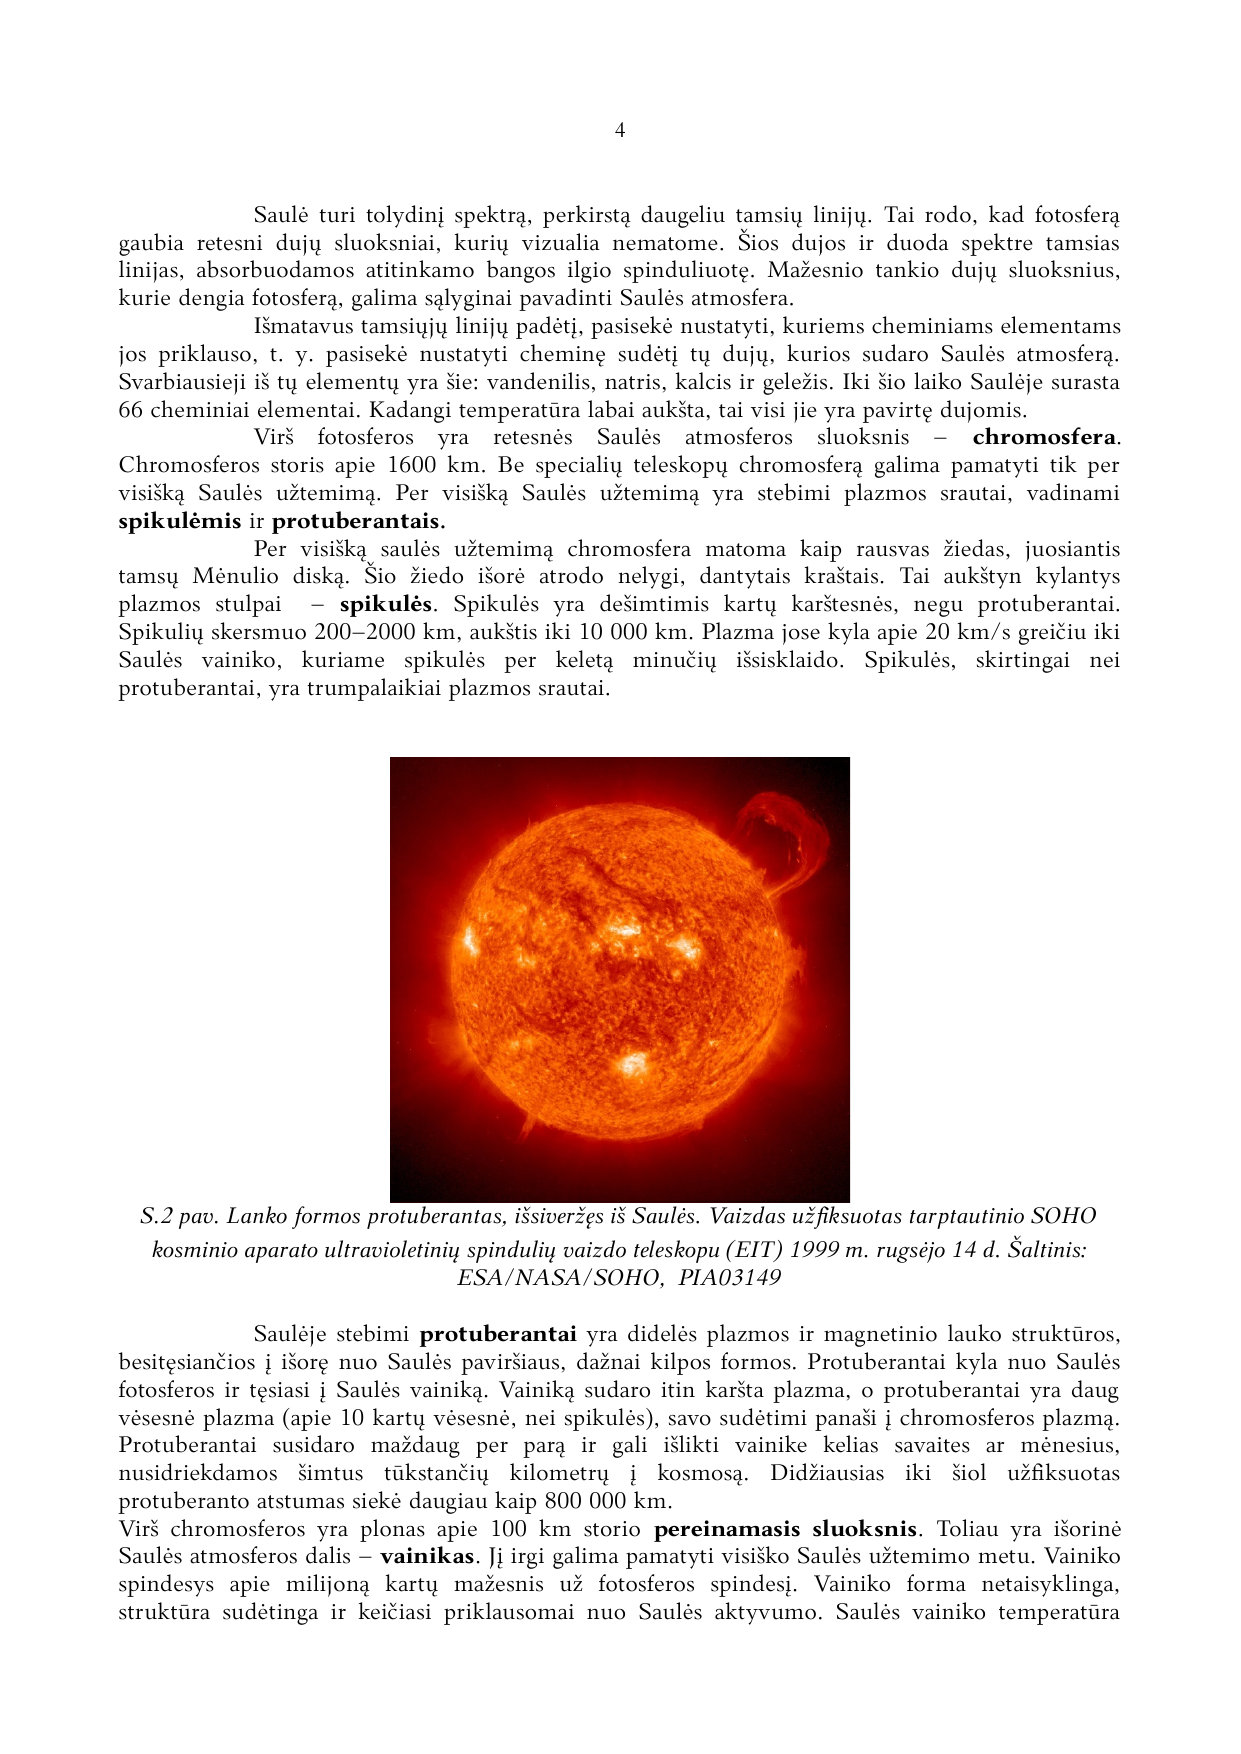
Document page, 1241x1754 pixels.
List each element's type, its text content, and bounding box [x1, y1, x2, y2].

text S.2 pav. Lanko formos protuberantas, išsiveržęs iš Saulės. Vaizdas užfiksuotas tarptautinio SOHO kosminio aparato ultravioletinių spindulių vaizdo teleskopu (EIT) 1999 m. rugsėjo 14 d. Šaltinis: ESA/NASA/SOHO, PIA03149 [118, 1203, 1122, 1292]
text Saulė turi tolydinį spektrą, perkirstą daugeliu tamsių linijų. Tai rodo, kad fotosferą gaubia retesni dujų sluoksniai, kurių vizualia nematome. Šios dujos ir duoda spektre tamsias linijas, absorbuodamos atitinkamo bangos ilgio spinduliuotę. Mažesnio tankio dujų sluoksnius, kurie dengia fotosferą, galima sąlyginai pavadinti Saulės atmosfera. [118, 201, 1122, 312]
text Išmatavus tamsiųjų linijų padėtį, pasisekė nustatyti, kuriems cheminiams elementams jos priklauso, t. y. pasisekė nustatyti cheminę sudėtį tų dujų, kurios sudaro Saulės atmosferą. Svarbiausieji iš tų elementų yra šie: vandenilis, natris, kalcis ir geležis. Iki šio laiko Saulėje surasta 66 cheminiai elementai. Kadangi temperatūra labai aukšta, tai visi jie yra pavirtę dujomis. [118, 312, 1122, 423]
picture [390, 757, 851, 1203]
text Saulėje stebimi protuberantai yra didelės plazmos ir magnetinio lauko struktūros, besitęsiančios į išorę nuo Saulės paviršiaus, dažnai kilpos formos. Protuberantai kyla nuo Saulės fotosferos ir tęsiasi į Saulės vainiką. Vainiką sudaro itin karšta plazma, o protuberantai yra daug vėsesnė plazma (apie 10 kartų vėsesnė, nei spikulės), savo sudėtimi panaši į chromosferos plazmą. Protuberantai susidaro maždaug per parą ir gali išlikti vainike kelias savaites ar mėnesius, nusidriekdamos šimtus tūkstančių kilometrų į kosmosą. Didžiausias iki šiol užfiksuotas protuberanto atstumas siekė daugiau kaip 800 000 km. [118, 1320, 1122, 1515]
text Virš fotosferos yra retesnės Saulės atmosferos sluoksnis – chromosfera. Chromosferos storis apie 1600 km. Be specialių teleskopų chromosferą galima pamatyti tik per visišką Saulės užtemimą. Per visišką Saulės užtemimą yra stebimi plazmos srautai, vadinami spikulėmis ir protuberantais. [118, 423, 1122, 535]
text Virš chromosferos yra plonas apie 100 km storio pereinamasis sluoksnis. Toliau yra išorinė Saulės atmosferos dalis – vainikas. Jį irgi galima pamatyti visiško Saulės užtemimo metu. Vainiko spindesys apie milijoną kartų mažesnis už fotosferos spindesį. Vainiko forma netaisyklinga, struktūra sudėtinga ir keičiasi priklausomai nuo Saulės aktyvumo. Saulės vainiko temperatūra [118, 1515, 1122, 1626]
text Per visišką saulės užtemimą chromosfera matoma kaip rausvas žiedas, juosiantis tamsų Mėnulio diską. Šio žiedo išorė atrodo nelygi, dantytais kraštais. Tai aukštyn kylantys plazmos stulpai – spikulės. Spikulės yra dešimtimis kartų karštesnės, negu protuberantai. Spikulių skersmuo 200–2000 km, aukštis iki 10 000 km. Plazma jose kyla apie 20 km/s greičiu iki Saulės vainiko, kuriame spikulės per keletą minučių išsisklaido. Spikulės, skirtingai nei protuberantai, yra trumpalaikiai plazmos srautai. [118, 535, 1122, 702]
